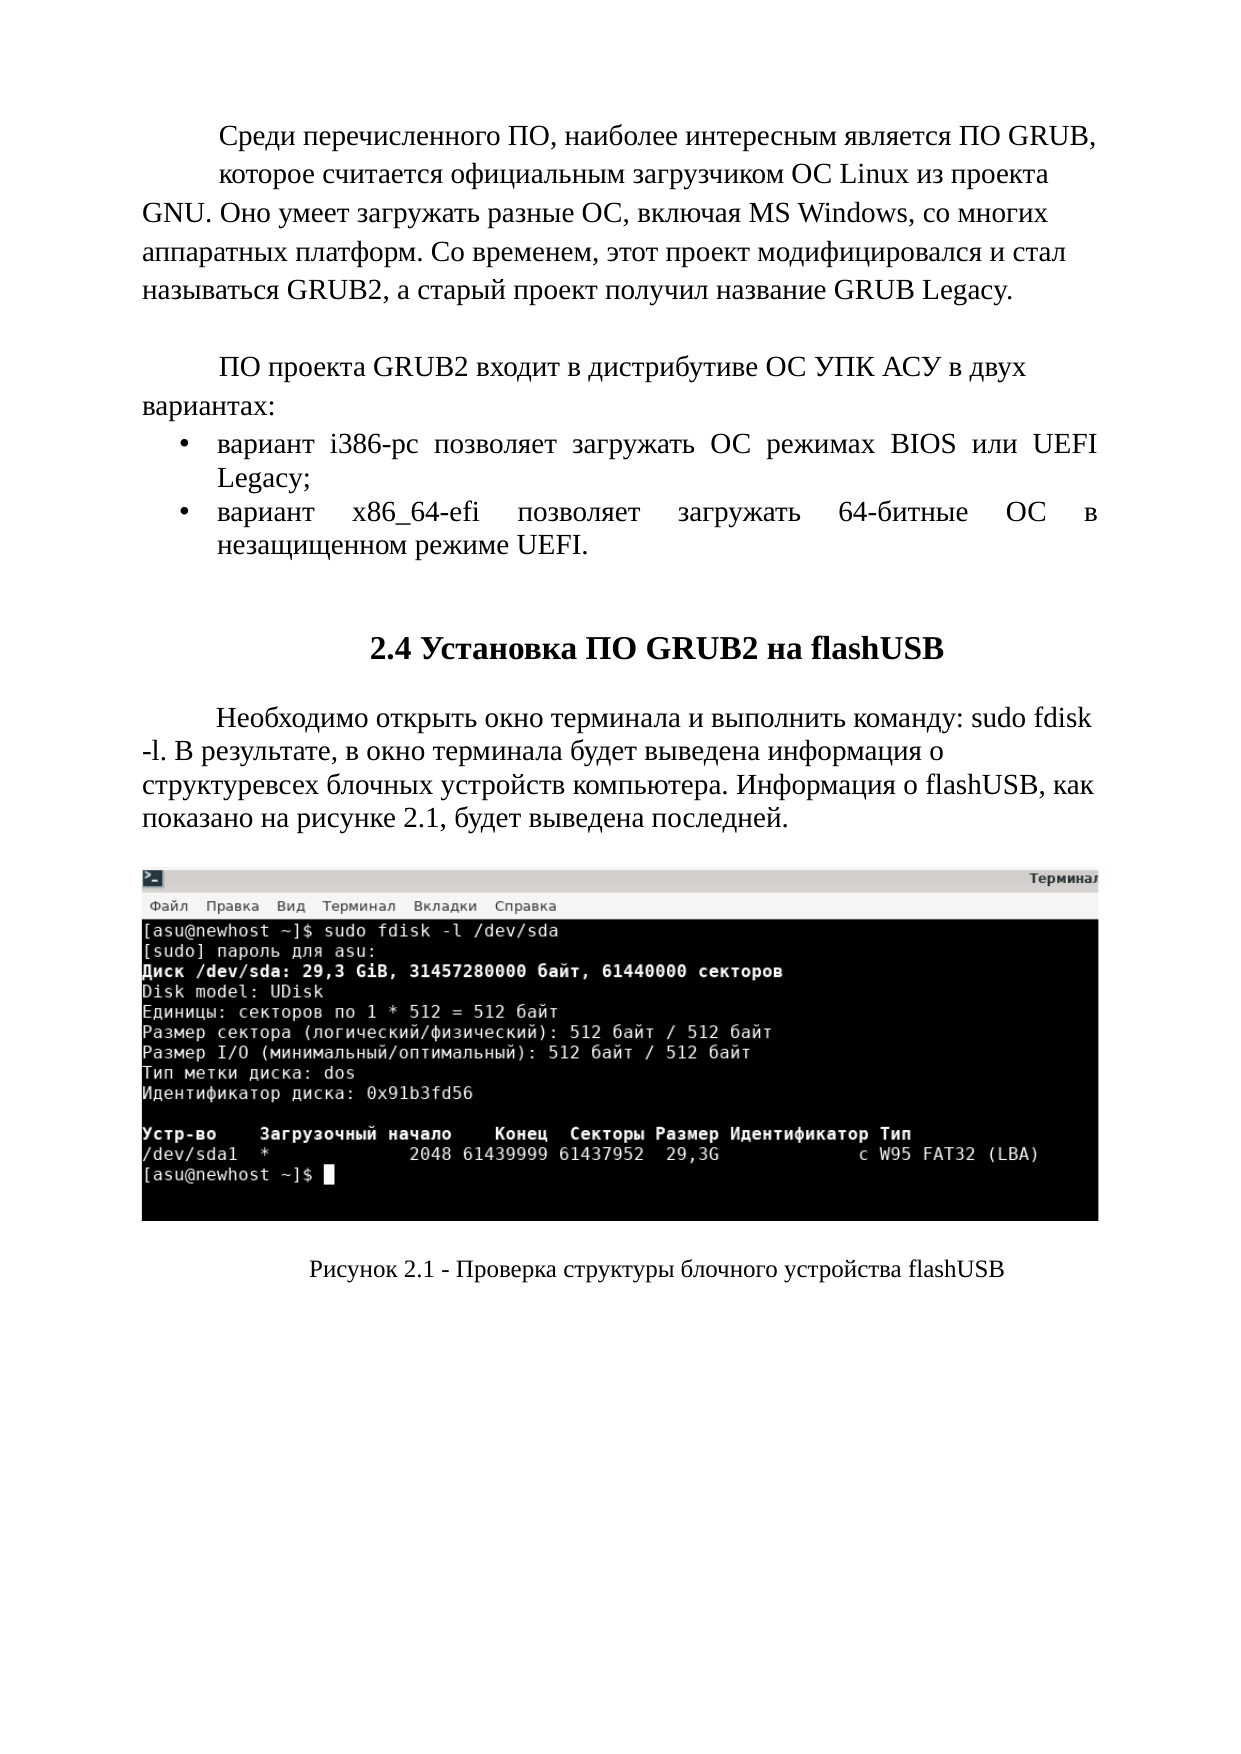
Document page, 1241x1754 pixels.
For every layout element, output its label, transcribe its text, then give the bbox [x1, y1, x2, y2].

text 2.4 Установка ПО GRUB2 на flashUSB [142, 628, 1098, 666]
text которое считается официальным загрузчиком ОС Linux из проекта GNU. Оно умеет загружать разные ОС, включая MS Windows, со многих аппаратных платформ. Со временем, этот проект модифицировался и стал называться GRUB2, а старый проект получил название GRUB Legacy. [142, 157, 1098, 306]
picture [141, 867, 1099, 1221]
text ПО проекта GRUB2 входит в дистрибутиве ОС УПК АСУ в двух вариантах: [142, 349, 1098, 421]
list вариант x86_64-efi позволяет загружать 64-битные ОС в незащищенном режиме UEFI. [179, 494, 1098, 561]
text Рисунок 2.1 - Проверка структуры блочного устройства flashUSB [142, 1254, 1098, 1283]
text Необходимо открыть окно терминала и выполнить команду: sudo fdisk -l. В результате, в окно терминала будет выведена информация о структуревсех блочных устройств компьютера. Информация о flashUSB, как показано на рисунке 2.1, будет выведена последней. [142, 700, 1098, 834]
text Среди перечисленного ПО, наиболее интересным является ПО GRUB, [142, 118, 1098, 152]
list вариант i386-pc позволяет загружать ОС режимах BIOS или UEFI Legacy; [179, 426, 1098, 494]
